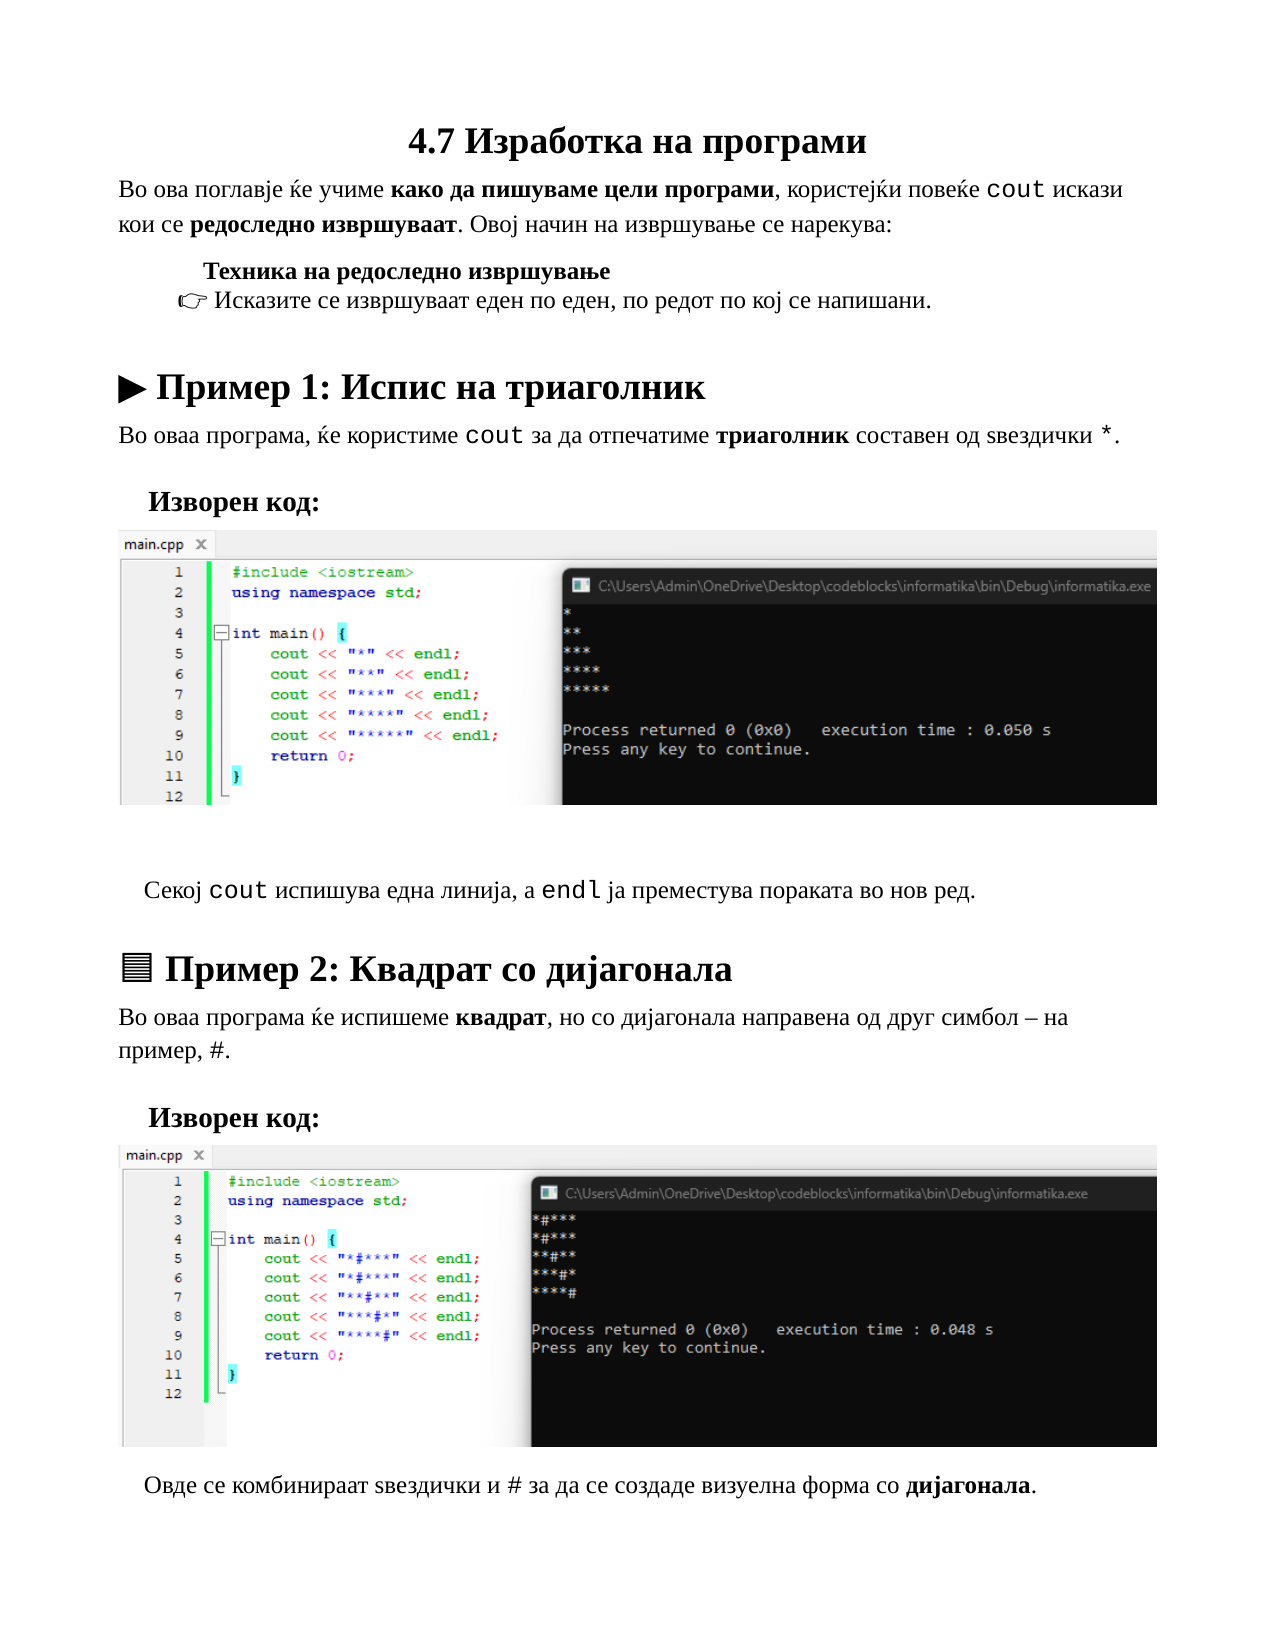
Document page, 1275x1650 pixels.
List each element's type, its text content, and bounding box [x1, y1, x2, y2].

text 🎨 Овде се комбинираат ѕвездички и # за да се создаде визуелна форма со дијагонала. [118, 1471, 1157, 1501]
subtitle 4.7 Изработка на програми [118, 118, 1157, 161]
subtitle ▶️ Пример 1: Испис на триаголник [118, 364, 1157, 407]
picture [118, 1145, 1157, 1447]
subtitle 🟦 Пример 2: Квадрат со дијагонала [118, 946, 1157, 989]
text Во оваа програма ќе испишеме квадрат, но со дијагонала направена од друг симбол – на пример, #. [118, 1002, 1157, 1066]
subtitle 🧾 Изворен код: [118, 484, 1157, 518]
text ✅ Секој cout испишува една линија, а endl ја преместува пораката во нов ред. [118, 876, 1157, 906]
subtitle 🧾 Изворен код: [118, 1100, 1157, 1133]
picture [118, 530, 1157, 805]
text Во оваа програма, ќе користиме cout за да отпечатиме триаголник составен од ѕвездички *. [118, 420, 1157, 451]
text Во ова поглавје ќе учиме како да пишуваме цели програми, користејќи повеќе cout искази кои се редоследно извршуваат. Овој начин на извршување се нарекува: [118, 174, 1157, 238]
text 🧱 Техника на редоследно извршување 👉 Исказите се извршуваат еден по еден, по редот по кој се напишани. [177, 256, 1098, 314]
